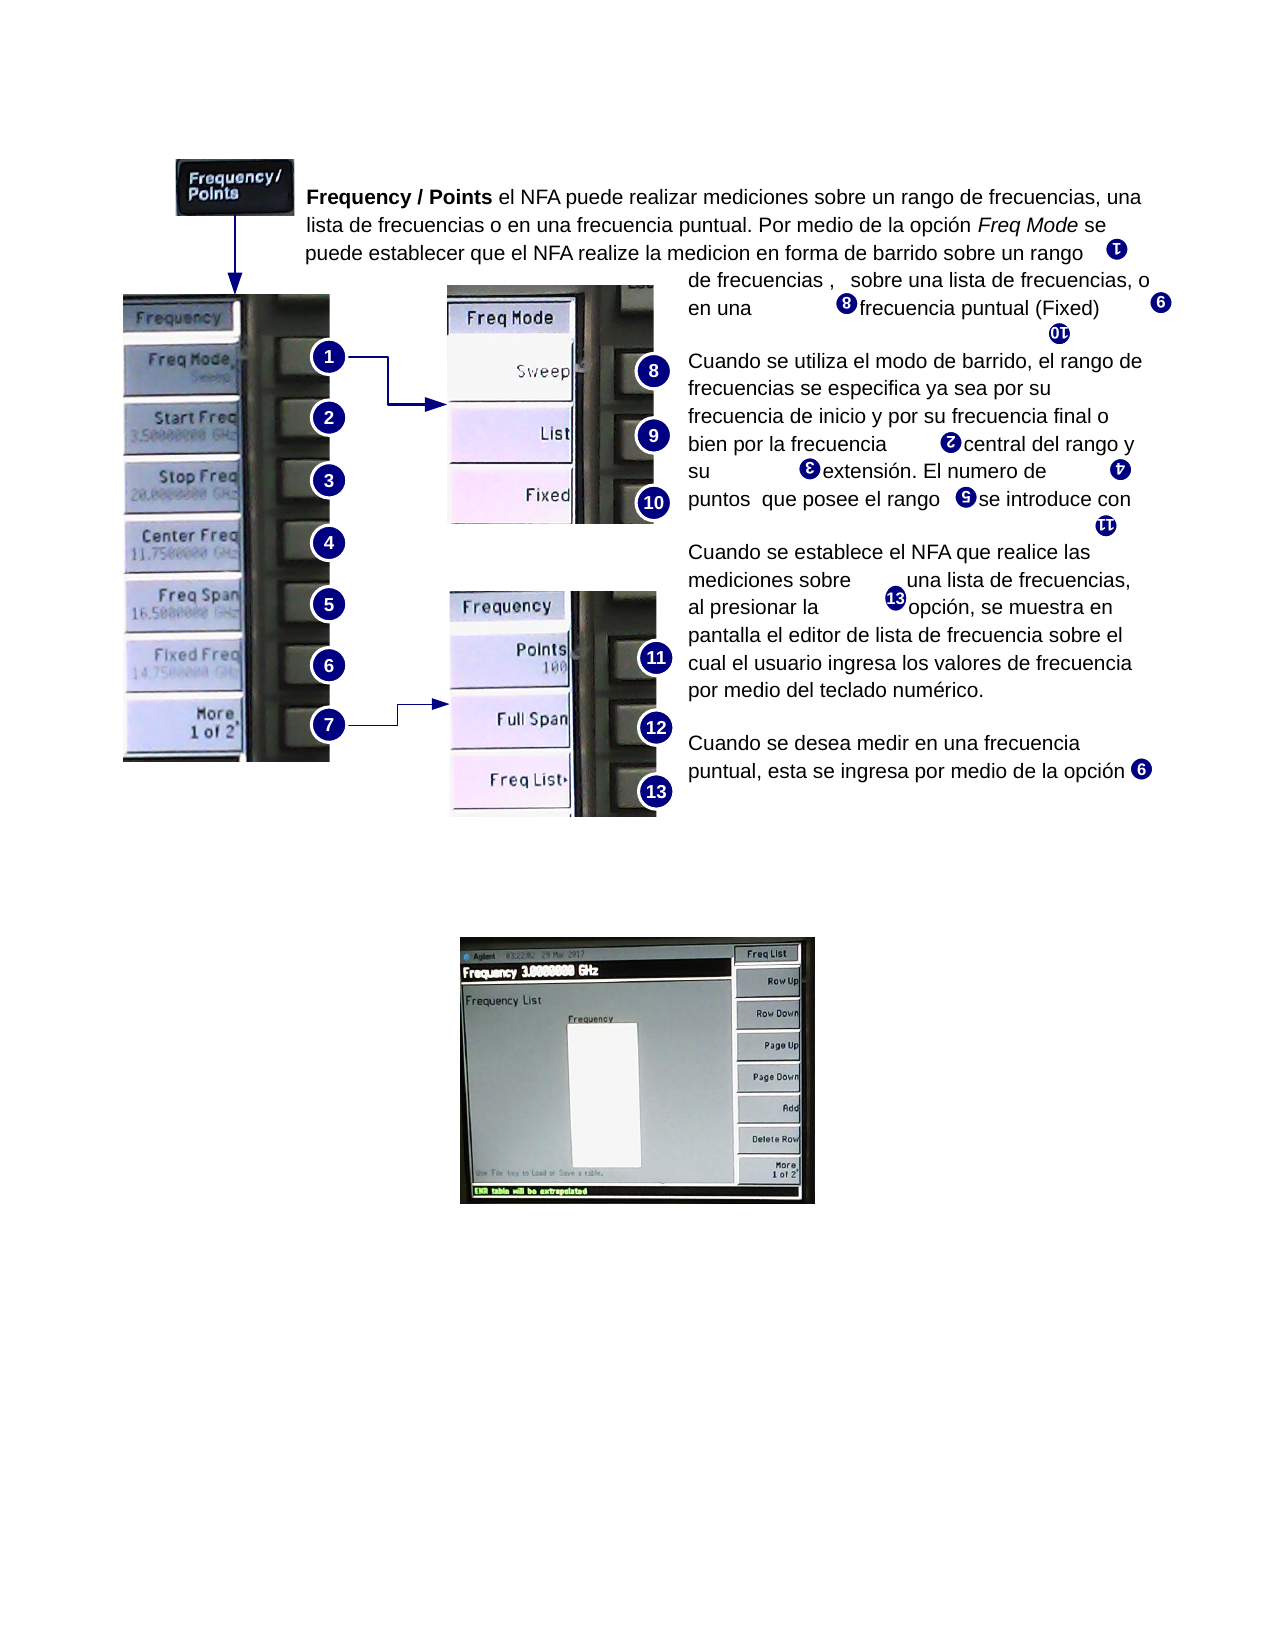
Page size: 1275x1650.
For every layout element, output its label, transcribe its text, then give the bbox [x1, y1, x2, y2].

text Frequency / Points el NFA puede realizar mediciones sobre un rango de frecuencias, una lista de frecuencias o en una frecuencia puntual. Por medio de la opción Freq Mode se puede establecer que el NFA realize la medicion en forma de barrido sobre un rango de frecuencias , sobre una lista de frecuencias, o en una frecuencia puntual (Fixed) [236, 181, 1152, 320]
picture [175, 159, 295, 216]
subtitle Cuando se establece el NFA que realice las mediciones sobre una lista de frecuencias, al presionar la opción, se muestra en pantalla el editor de lista de frecuencia sobre el cual el usuario ingresa los valores de frecuencia por medio del teclado numérico. [677, 536, 1152, 702]
subtitle Cuando se desea medir en una frecuencia puntual, esta se ingresa por medio de la opción [677, 727, 1152, 783]
subtitle [123, 727, 449, 783]
text [123, 181, 234, 294]
picture [447, 285, 654, 524]
subtitle Cuando se establece el NFA que realice las mediciones sobre una lista de frecuencias, al presionar la opción, se muestra en pantalla el editor de lista de frecuencia sobre el cual el usuario ingresa los valores de frecuencia por medio del teclado numérico. [330, 536, 621, 702]
subtitle Cuando se utiliza el modo de barrido, el rango de frecuencias se especifica ya sea por su frecuencia de inicio y por su frecuencia final o bien por la frecuencia central del rango y su extensión. El numero de puntos que posee el rango se introduce con [677, 345, 1152, 511]
picture [123, 294, 330, 762]
subtitle Cuando se utiliza el modo de barrido, el rango de frecuencias se especifica ya sea por su frecuencia de inicio y por su frecuencia final o bien por la frecuencia central del rango y su extensión. El numero de puntos que posee el rango se introduce con [345, 345, 447, 404]
picture [460, 937, 815, 1204]
picture [449, 591, 657, 817]
subtitle Cuando se utiliza el modo de barrido, el rango de frecuencias se especifica ya sea por su frecuencia de inicio y por su frecuencia final o bien por la frecuencia central del rango y su extensión. El numero de puntos que posee el rango se introduce con [330, 358, 447, 511]
